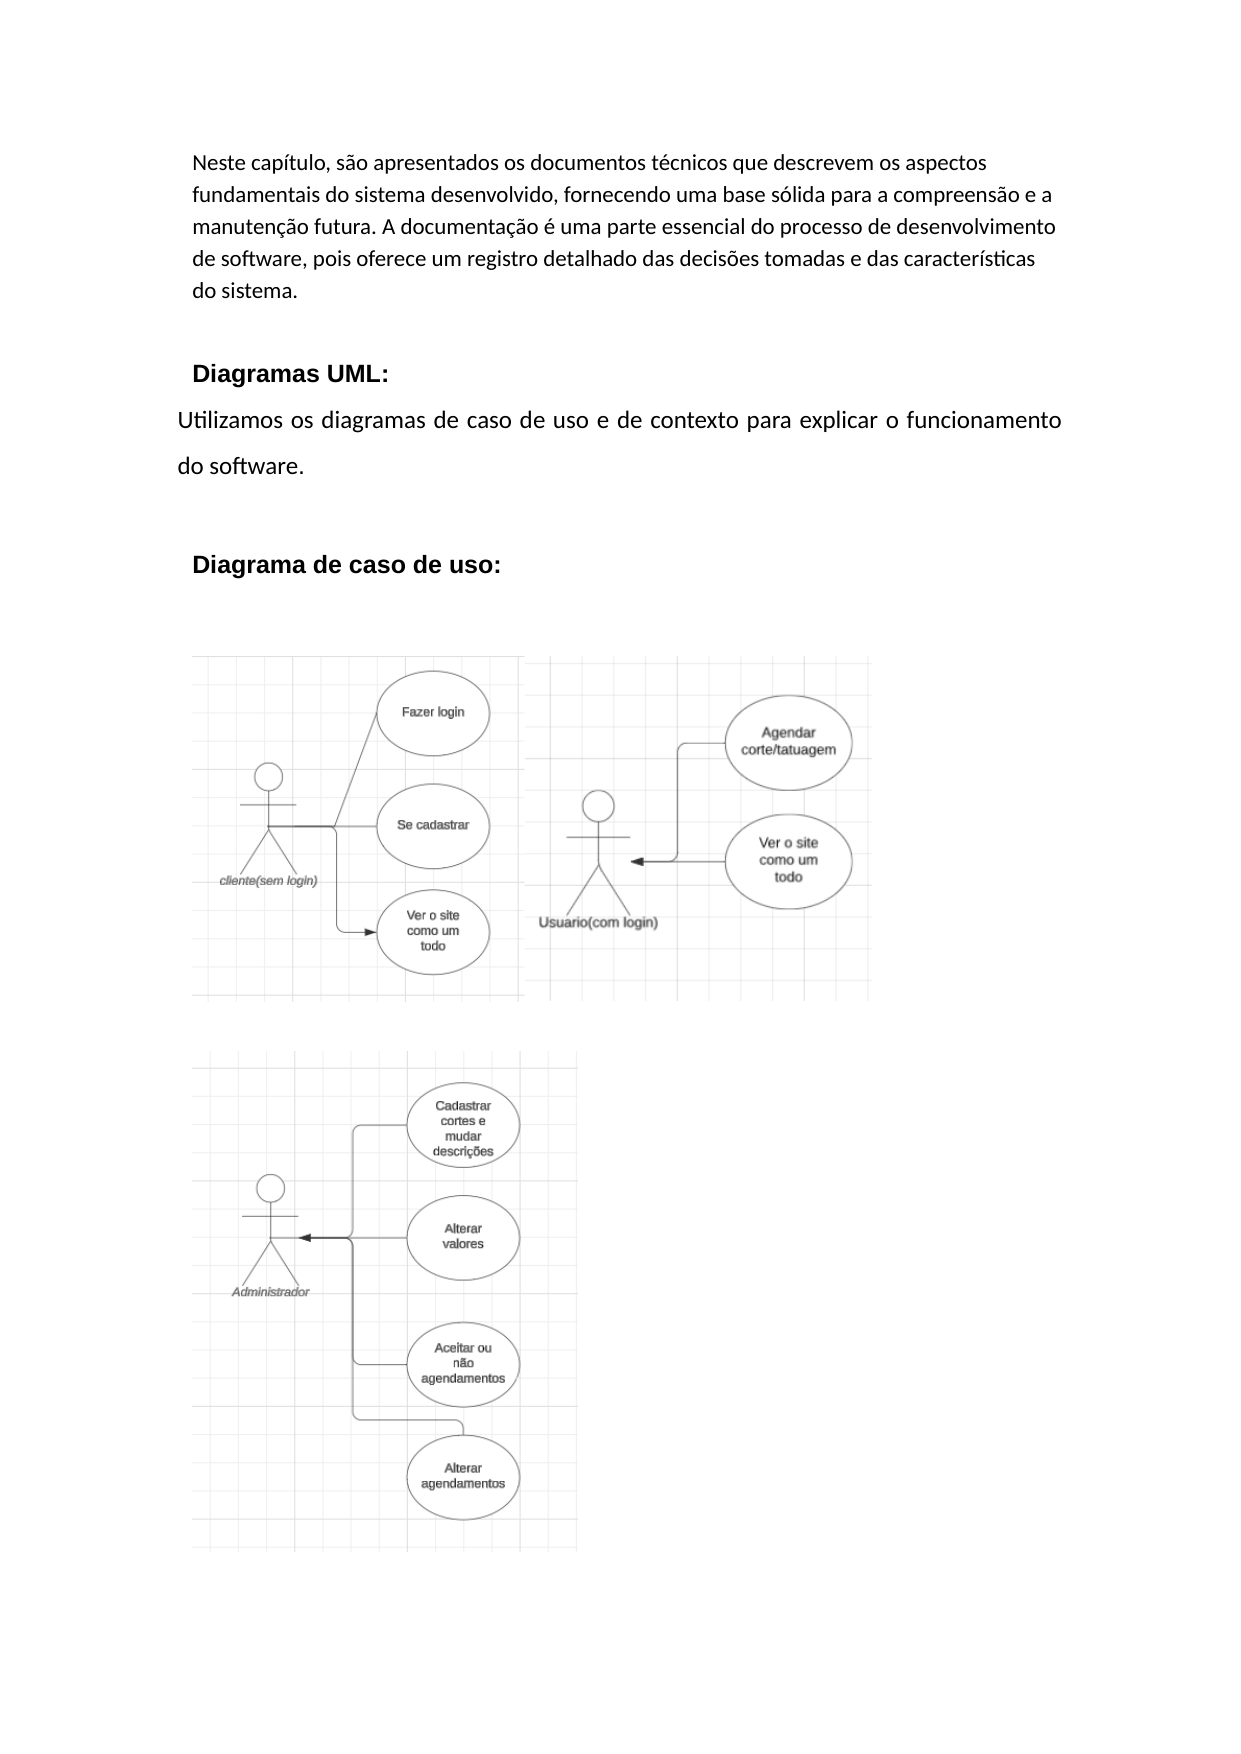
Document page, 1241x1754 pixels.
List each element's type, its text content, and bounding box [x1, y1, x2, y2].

text Neste capítulo, são apresentados os documentos técnicos que descrevem os aspectos fundamentais do sistema desenvolvido, fornecendo uma base sólida para a compreensão e a manutenção futura. A documentação é uma parte essencial do processo de desenvolvimento de software, pois oferece um registro detalhado das decisões tomadas e das características do sistema. [192, 148, 1063, 304]
text Utilizamos os diagramas de caso de uso e de contexto para explicar o funcionamento do software. [177, 404, 1063, 480]
text Diagrama de caso de uso: [192, 550, 1063, 578]
text Diagramas UML: [192, 358, 1063, 387]
